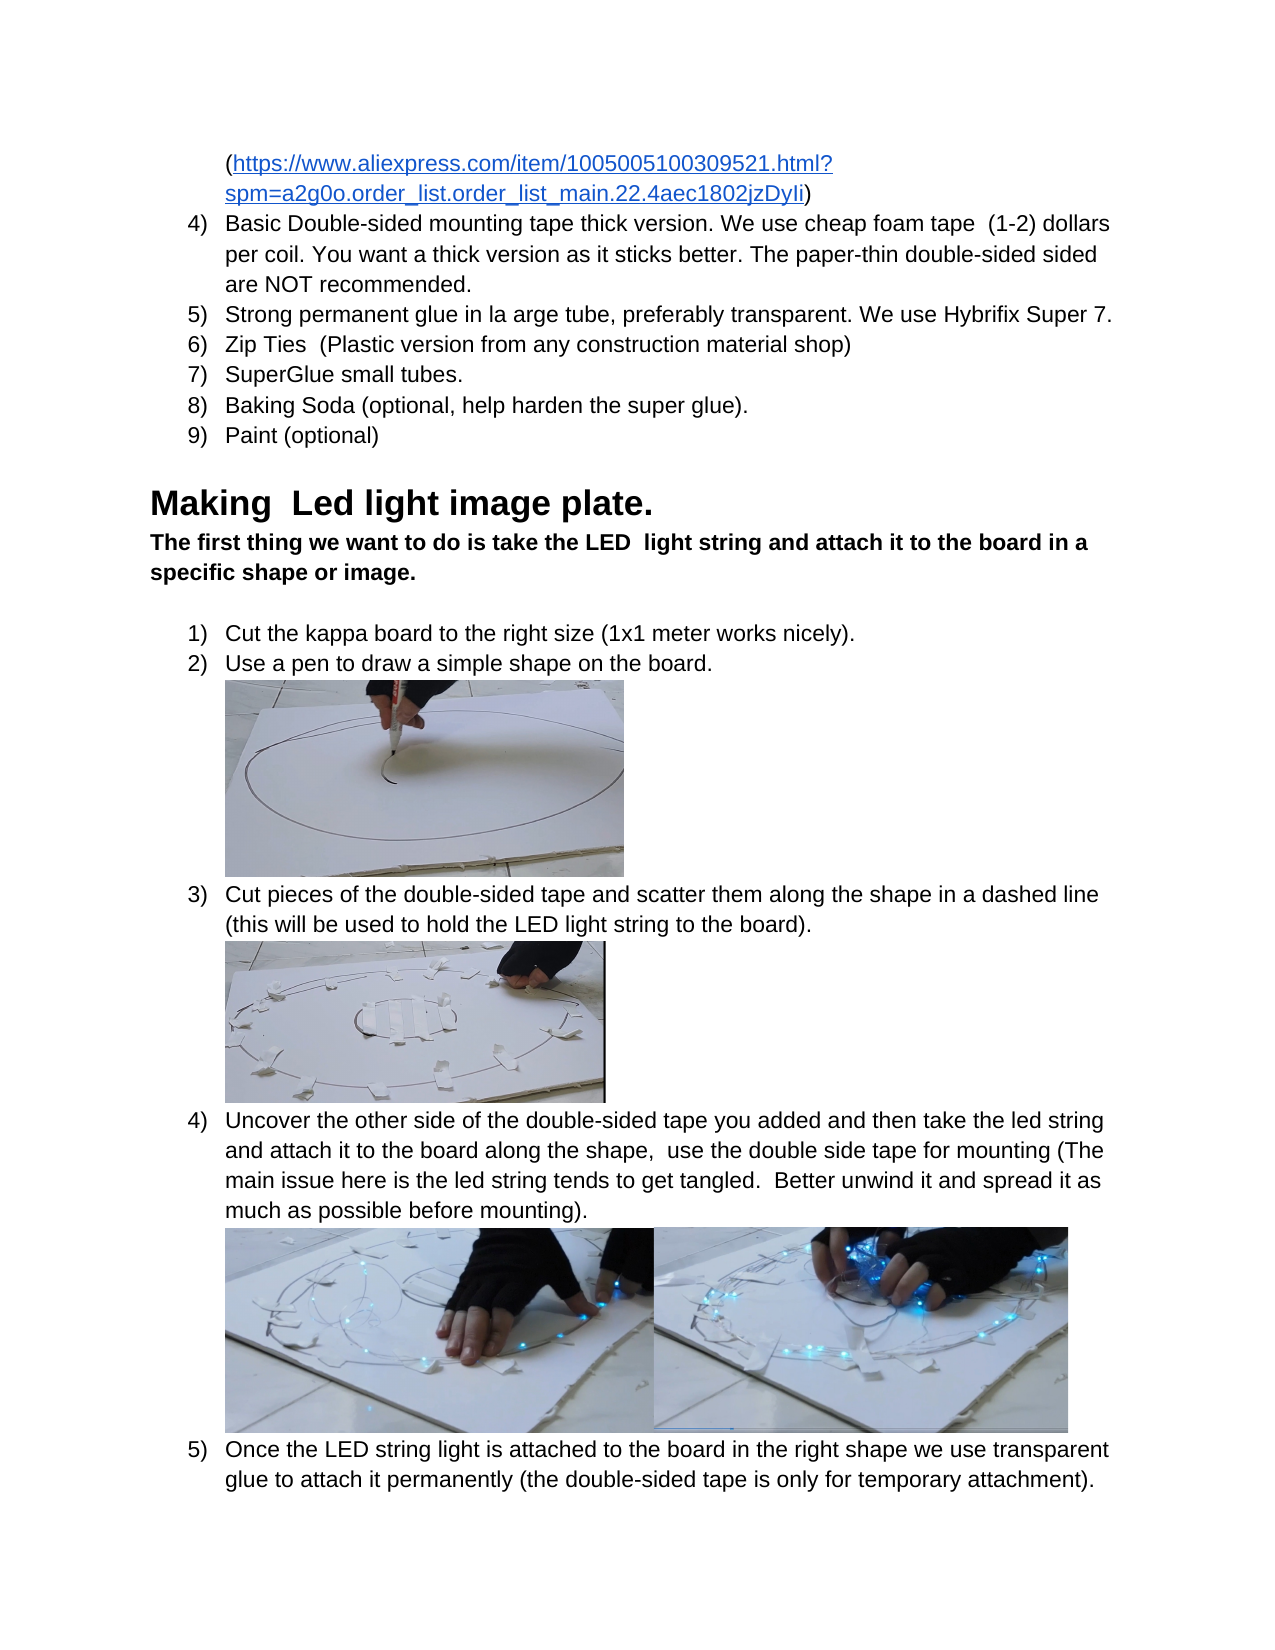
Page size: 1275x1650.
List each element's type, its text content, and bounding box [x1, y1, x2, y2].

text Making Led light image plate. [150, 482, 1125, 523]
list (https://www.aliexpress.com/item/1005005100309521.html?spm=a2g0o.order_list.order_list_main.22.4aec1802jzDyIi) [187, 150, 1125, 207]
list Zip Ties (Plastic version from any construction material shop) [187, 331, 1125, 358]
list Strong permanent glue in la arge tube, preferably transparent. We use Hybrifix Super 7. [187, 301, 1125, 327]
picture [225, 1227, 1069, 1433]
list Uncover the other side of the double-sided tape you added and then take the led string and attach it to the board along the shape, use the double side tape for mounting (The main issue here is the led string tends to get tangled. Better unwind it and spread it as much as possible before mounting). [187, 1107, 1125, 1224]
list Once the LED string light is attached to the board in the right shape we use transparent glue to attach it permanently (the double-sided tape is only for temporary attachment). [187, 1436, 1125, 1493]
picture [225, 680, 624, 877]
list Basic Double-sided mounting tape thick version. We use cheap foam tape (1-2) dollars per coil. You want a thick version as it sticks better. The paper-thin double-sided sided are NOT recommended. [187, 210, 1125, 297]
list SuperGlue small tubes. [187, 361, 1125, 388]
list Paint (optional) [187, 422, 1125, 448]
picture [225, 941, 606, 1103]
list Cut pieces of the double-sided tape and scatter them along the shape in a dashed line (this will be used to hold the LED light string to the board). [187, 881, 1125, 1103]
list Cut the kappa board to the right size (1x1 meter works nicely). [187, 620, 1125, 646]
text The first thing we want to do is take the LED light string and attach it to the board in a specific shape or image. [150, 529, 1125, 586]
list Baking Soda (optional, help harden the super glue). [187, 392, 1125, 418]
list Use a pen to draw a simple shape on the board. [187, 650, 1125, 676]
